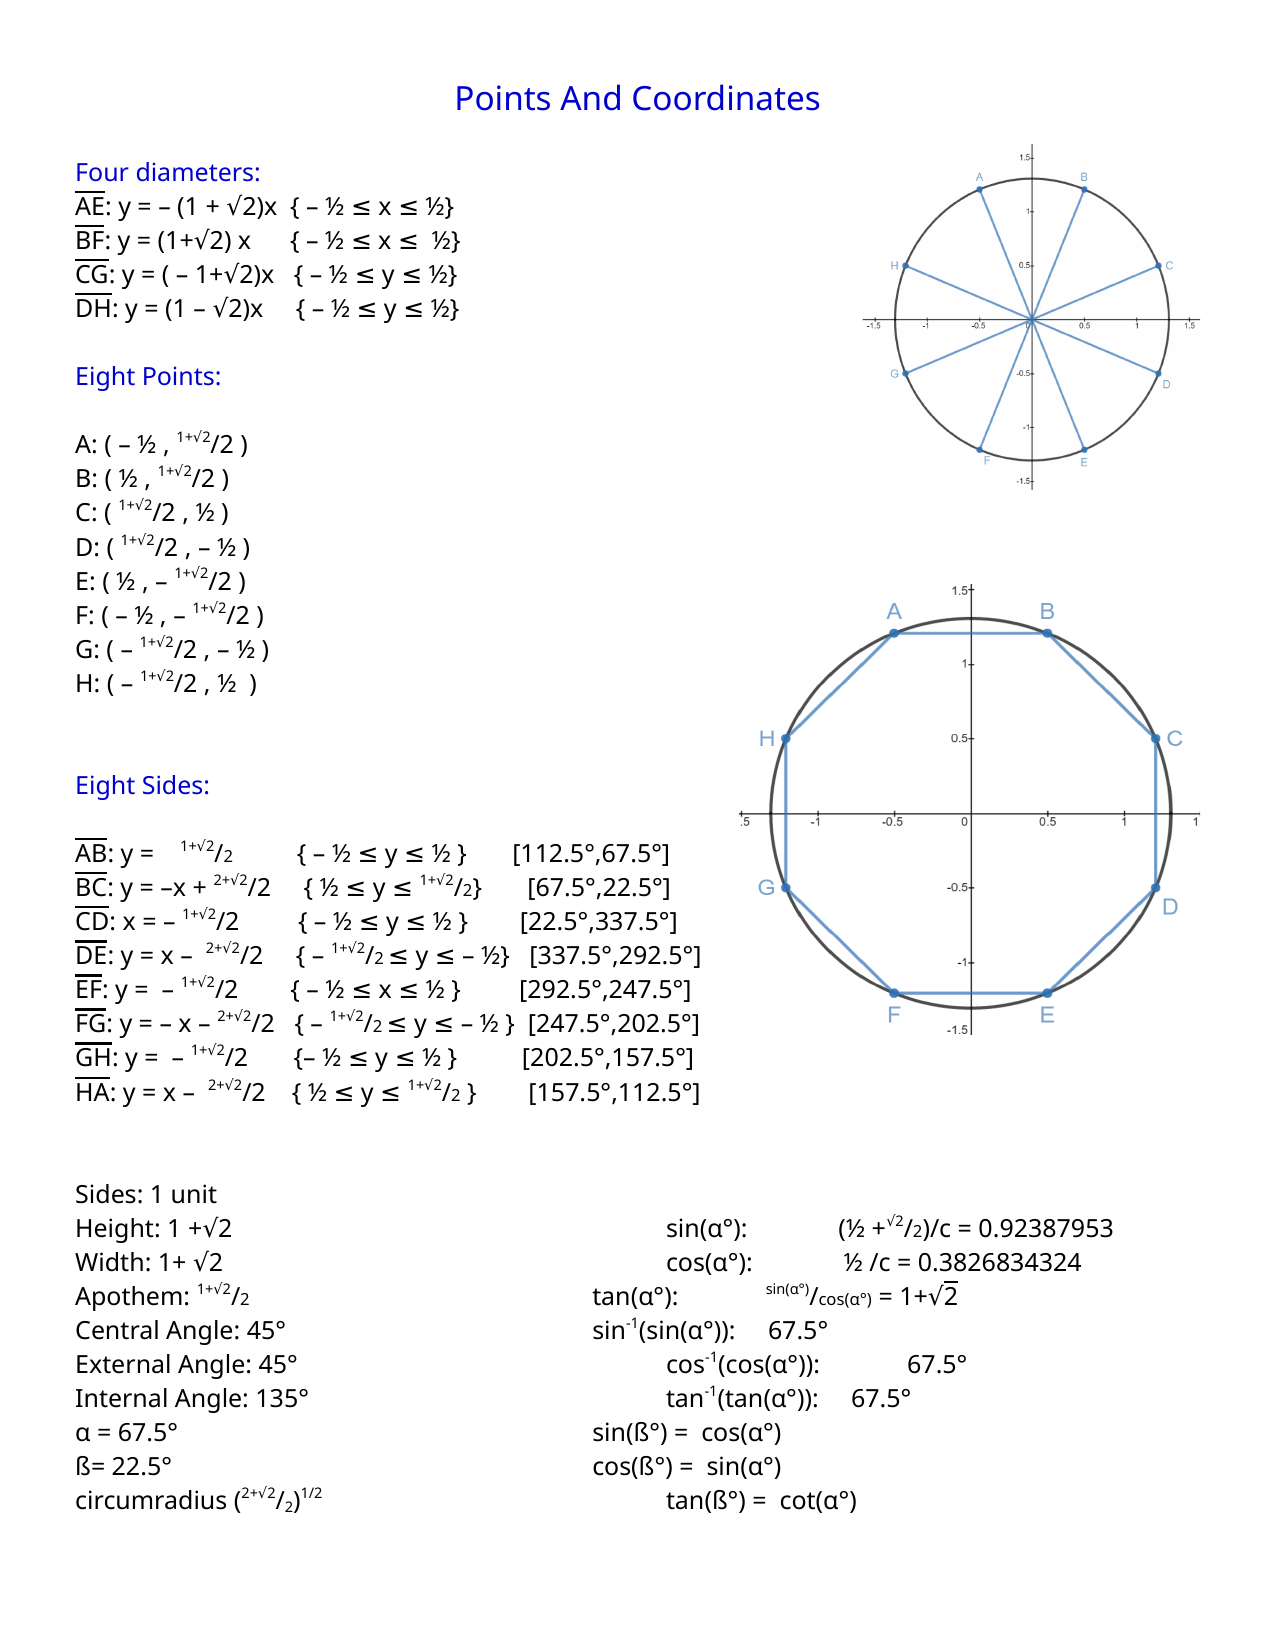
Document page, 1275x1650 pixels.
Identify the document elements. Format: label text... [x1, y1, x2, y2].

text α = 67.5° sin(ß°) = cos(α°) [75, 1415, 1200, 1449]
text E: ( ½ , – 1+√2/2 ) [75, 563, 1200, 597]
text Eight Sides: [75, 768, 738, 802]
text DH: y = (1 – √2)x { – ½ ≤ y ≤ ½} [75, 291, 862, 325]
text D: ( 1+√2/2 , – ½ ) [75, 529, 1200, 563]
text AE: y = – (1 + √2)x { – ½ ≤ x ≤ ½} [75, 188, 862, 223]
text CG: y = ( – 1+√2)x { – ½ ≤ y ≤ ½} [75, 257, 862, 291]
text ß= 22.5° cos(ß°) = sin(α°) [75, 1449, 1200, 1483]
text External Angle: 45° cos-1(cos(α°)): 67.5° [75, 1347, 1200, 1381]
text BC: y = –x + 2+√2/2 { ½ ≤ y ≤ 1+√2/2} [67.5°,22.5°] [75, 870, 738, 904]
text G: ( – 1+√2/2 , – ½ ) [75, 631, 738, 665]
text DE: y = x – 2+√2/2 { – 1+√2/2 ≤ y ≤ – ½} [337.5°,292.5°] [75, 938, 738, 972]
text B: ( ½ , 1+√2/2 ) [75, 461, 1200, 495]
picture [738, 584, 1200, 1035]
text BF: y = (1+√2) x { – ½ ≤ x ≤ ½} [75, 223, 862, 257]
picture [862, 144, 1200, 490]
text circumradius (2+√2/2)1/2 tan(ß°) = cot(α°) [75, 1483, 1200, 1517]
text C: ( 1+√2/2 , ½ ) [75, 495, 1200, 529]
text Internal Angle: 135° tan-1(tan(α°)): 67.5° [75, 1381, 1200, 1415]
text AB: y = 1+√2/2 { – ½ ≤ y ≤ ½ } [112.5°,67.5°] [75, 836, 738, 870]
text Points And Coordinates [75, 75, 1200, 120]
text H: ( – 1+√2/2 , ½ ) [75, 665, 738, 699]
text A: ( – ½ , 1+√2/2 ) [75, 427, 862, 461]
text FG: y = – x – 2+√2/2 { – 1+√2/2 ≤ y ≤ – ½ } [247.5°,202.5°] [75, 1006, 1200, 1040]
text HA: y = x – 2+√2/2 { ½ ≤ y ≤ 1+√2/2 } [157.5°,112.5°] [75, 1074, 1200, 1108]
text GH: y = – 1+√2/2 {– ½ ≤ y ≤ ½ } [202.5°,157.5°] [75, 1040, 1200, 1074]
text Apothem: 1+√2/2 tan(α°): sin(α°)/cos(α°) = 1+√2 [75, 1278, 1200, 1313]
text Sides: 1 unit [75, 1176, 1200, 1210]
text CD: x = – 1+√2/2 { – ½ ≤ y ≤ ½ } [22.5°,337.5°] [75, 904, 738, 938]
text Central Angle: 45° sin-1(sin(α°)): 67.5° [75, 1313, 1200, 1347]
text Height: 1 +√2 sin(α°): (½ +√2/2)/c = 0.92387953 [75, 1210, 1200, 1244]
text Four diameters: [75, 154, 862, 188]
text F: ( – ½ , – 1+√2/2 ) [75, 597, 738, 631]
text Eight Points: [75, 359, 862, 393]
text EF: y = – 1+√2/2 { – ½ ≤ x ≤ ½ } [292.5°,247.5°] [75, 972, 738, 1006]
text Width: 1+ √2 cos(α°): ½ /c = 0.3826834324 [75, 1244, 1200, 1278]
